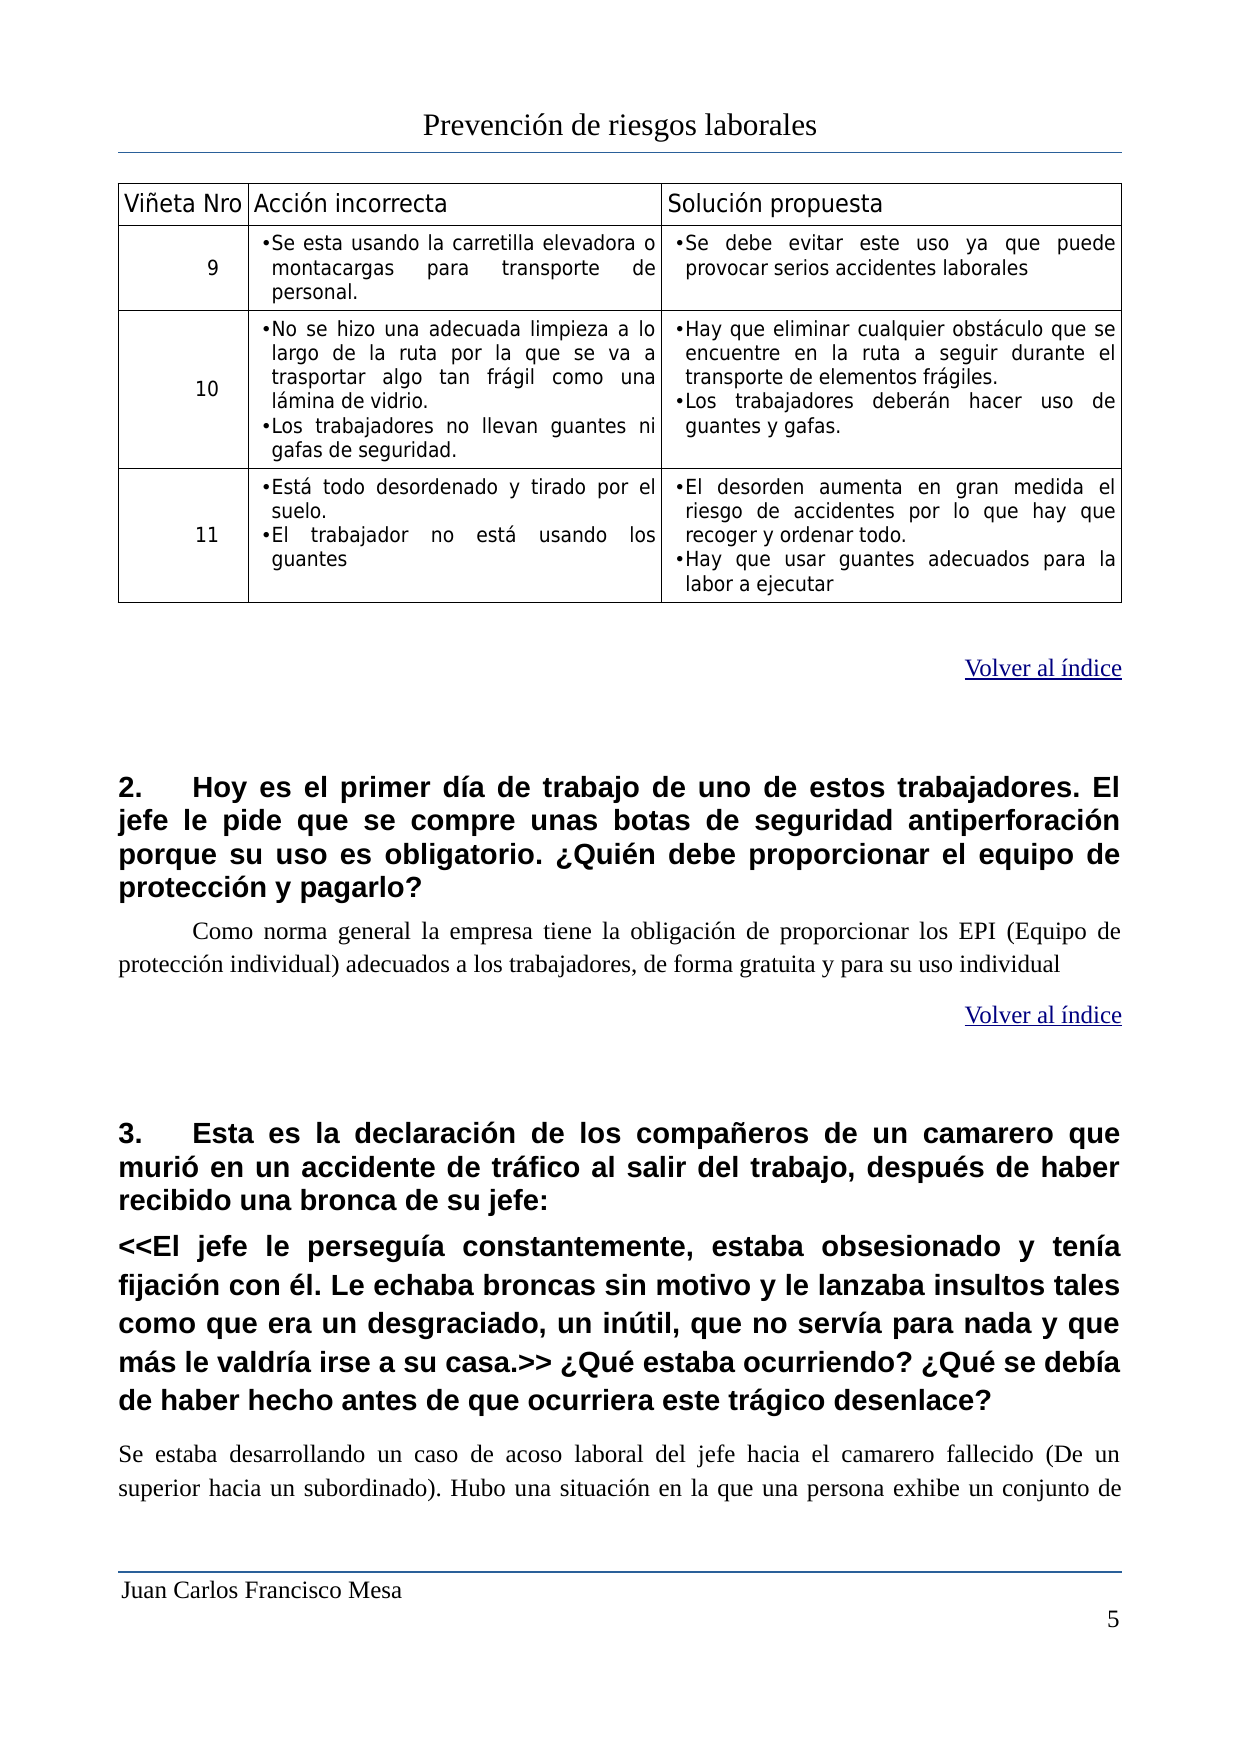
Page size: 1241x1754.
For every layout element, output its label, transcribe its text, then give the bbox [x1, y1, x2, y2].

subtitle Hoy es el primer día de trabajo de uno de estos trabajadores. El jefe le pide que se compre unas botas de seguridad antiperforación porque su uso es obligatorio. ¿Quién debe proporcionar el equipo de protección y pagarlo? [118, 769, 1122, 904]
text Se estaba desarrollando un caso de acoso laboral del jefe hacia el camarero fallecido (De un superior hacia un subordinado). Hubo una situación en la que una persona exhibe un conjunto de [118, 1439, 1122, 1501]
table_cell El desorden aumenta en gran medida el riesgo de accidentes por lo que hay que recoger y ordenar todo. Hay que usar guantes adecuados para la labor a ejecutar [662, 469, 1121, 602]
table_cell 9 [119, 226, 248, 310]
table_header Viñeta Nro [119, 184, 248, 224]
table_cell 11 [119, 469, 248, 602]
table_cell No se hizo una adecuada limpieza a lo largo de la ruta por la que se va a trasportar algo tan frágil como una lámina de vidrio. Los trabajadores no llevan guantes ni gafas de seguridad. [249, 311, 661, 468]
table_cell Se debe evitar este uso ya que puede provocar serios accidentes laborales [662, 226, 1121, 310]
subtitle Esta es la declaración de los compañeros de un camarero que murió en un accidente de tráfico al salir del trabajo, después de haber recibido una bronca de su jefe: [118, 1116, 1122, 1217]
table_cell 10 [119, 311, 248, 468]
table_header Solución propuesta [662, 184, 1121, 224]
table_cell Está todo desordenado y tirado por el suelo. El trabajador no está usando los guantes [249, 469, 661, 602]
table_cell Se esta usando la carretilla elevadora o montacargas para transporte de personal. [249, 226, 661, 310]
table_cell Hay que eliminar cualquier obstáculo que se encuentre en la ruta a seguir durante el transporte de elementos frágiles. Los trabajadores deberán hacer uso de guantes y gafas. [662, 311, 1121, 468]
text <<El jefe le perseguía constantemente, estaba obsesionado y tenía fijación con él. Le echaba broncas sin motivo y le lanzaba insultos tales como que era un desgraciado, un inútil, que no servía para nada y que más le valdría irse a su casa.>> ¿Qué estaba ocurriendo? ¿Qué se debía de haber hecho antes de que ocurriera este trágico desenlace? [118, 1229, 1122, 1417]
text Volver al índice [118, 653, 1122, 682]
table_header Acción incorrecta [249, 184, 661, 224]
text Como norma general la empresa tiene la obligación de proporcionar los EPI (Equipo de protección individual) adecuados a los trabajadores, de forma gratuita y para su uso individual [118, 916, 1122, 978]
text Volver al índice [118, 1000, 1122, 1029]
